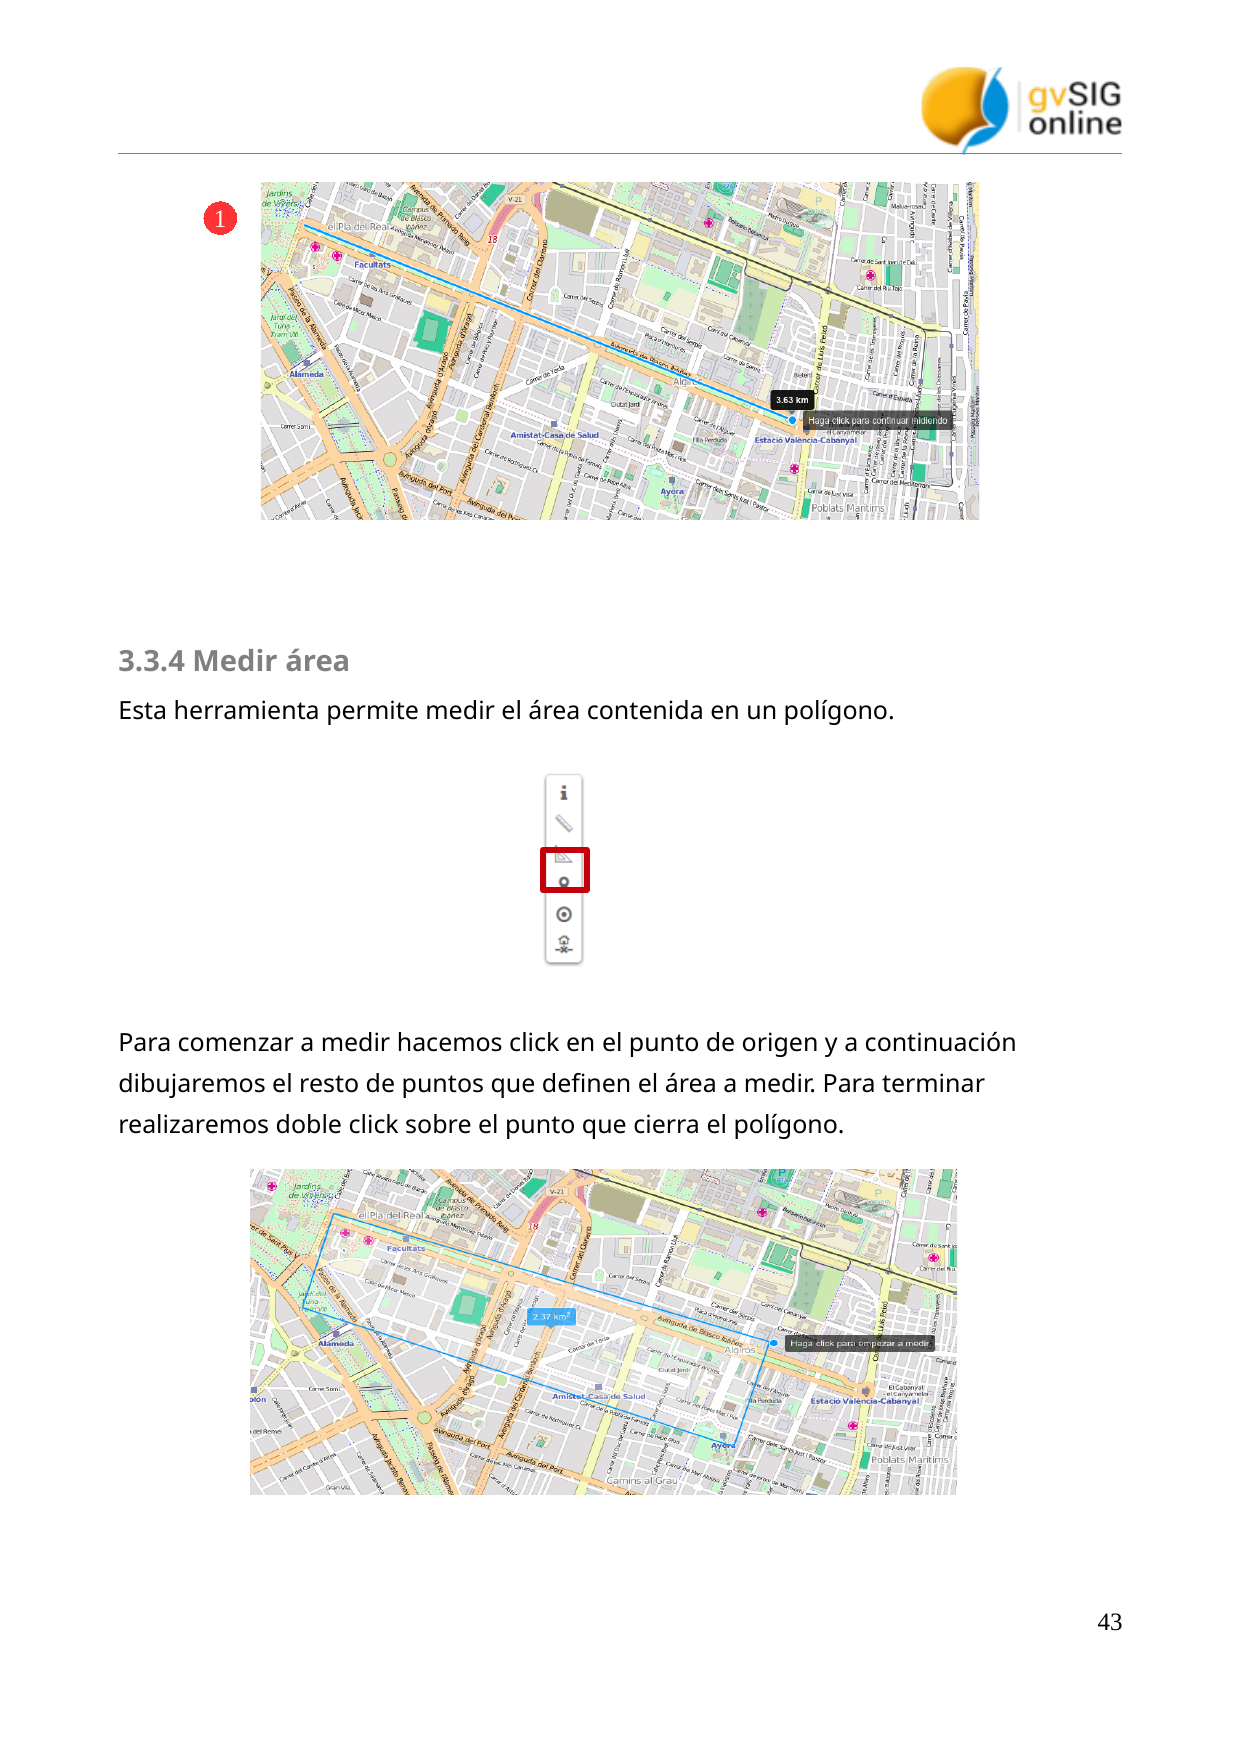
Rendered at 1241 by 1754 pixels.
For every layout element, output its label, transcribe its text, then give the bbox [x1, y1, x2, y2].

picture [542, 893, 587, 968]
picture [921, 67, 1122, 155]
picture [260, 182, 980, 520]
text Esta herramienta permite medir el área contenida en un polígono. [118, 692, 1122, 726]
subtitle 3.3.4 Medir área [118, 640, 1122, 680]
text Para comenzar a medir hacemos click en el punto de origen y a continuación dibujaremos el resto de puntos que definen el área a medir. Para terminar realizaremos doble click sobre el punto que cierra el polígono. [118, 1025, 1122, 1141]
picture [546, 853, 584, 887]
picture [250, 1169, 958, 1495]
picture [542, 773, 587, 847]
